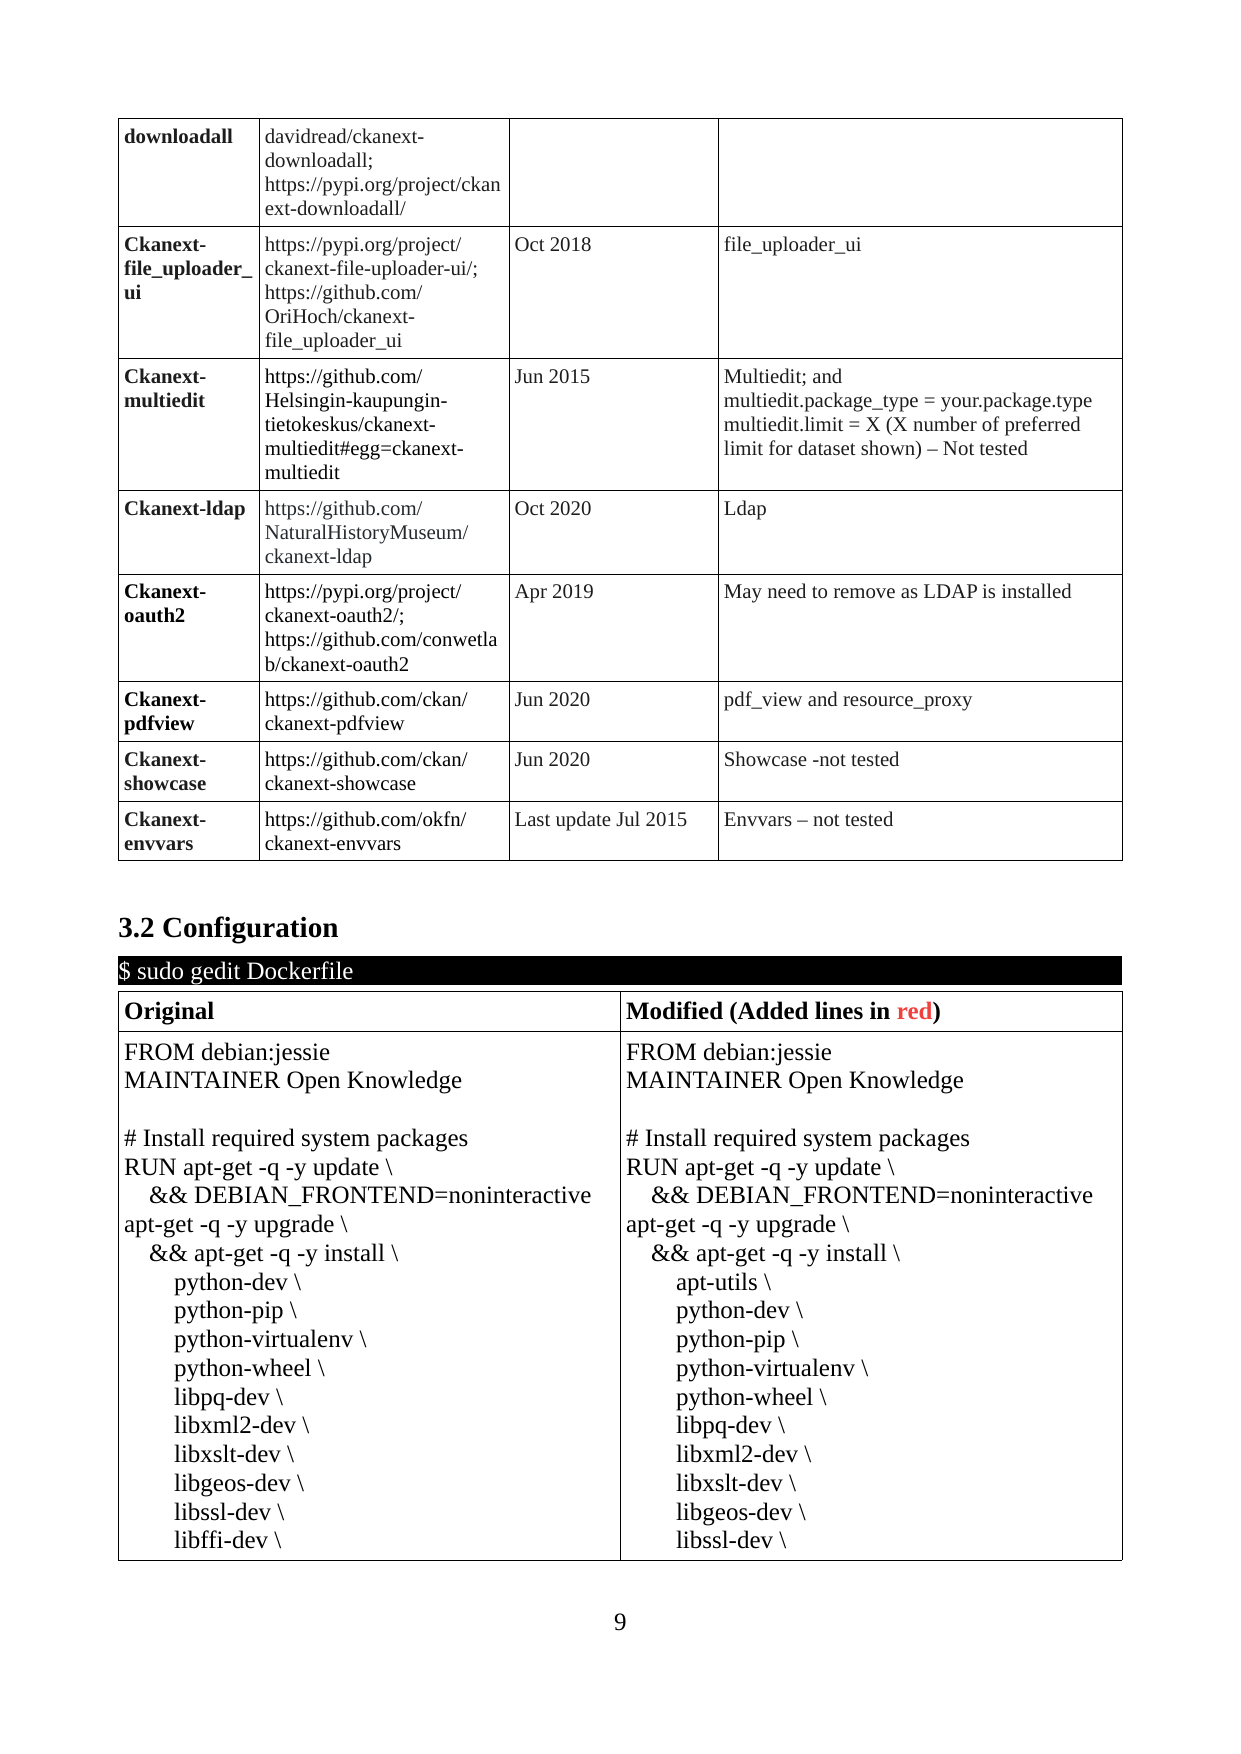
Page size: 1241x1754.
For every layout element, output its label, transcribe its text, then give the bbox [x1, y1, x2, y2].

table_cell Jun 2020 [510, 742, 718, 801]
table_cell Jun 2020 [510, 682, 718, 741]
text $ sudo gedit Dockerfile [118, 956, 1122, 985]
table_cell https://github.com/ckan/ckanext-pdfview [260, 682, 509, 741]
table_header Modified (Added lines in red) [621, 992, 1122, 1031]
table_cell Ckanext-multiedit [119, 359, 259, 490]
table_cell Ldap [719, 491, 1122, 573]
table_cell Ckanext-envvars [119, 802, 259, 860]
table_cell Ckanext-pdfview [119, 682, 259, 741]
table_cell [719, 119, 1122, 226]
table_cell Multiedit; and multiedit.package_type = your.package.type multiedit.limit = X (X number of preferred limit for dataset shown) – Not tested [719, 359, 1122, 490]
table_cell Last update Jul 2015 [510, 802, 718, 860]
table_cell https://pypi.org/project/ckanext-oauth2/; https://github.com/conwetlab/ckanext-oauth2 [260, 575, 509, 681]
table_cell Ckanext-file_uploader_ui [119, 227, 259, 358]
table_cell FROM debian:jessie MAINTAINER Open Knowledge # Install required system packages RUN apt-get -q -y update \ && DEBIAN_FRONTEND=noninteractive apt-get -q -y upgrade \ && apt-get -q -y install \ apt-utils \ python-dev \ python-pip \ python-virtualenv \ python-wheel \ libpq-dev \ libxml2-dev \ libxslt-dev \ libgeos-dev \ libssl-dev \ [621, 1032, 1122, 1560]
table_cell https://github.com/Helsingin-kaupungin-tietokeskus/ckanext-multiedit#egg=ckanext-multiedit [260, 359, 509, 490]
table_cell Ckanext-oauth2 [119, 575, 259, 681]
table_cell Jun 2015 [510, 359, 718, 490]
table_cell Ckanext-ldap [119, 491, 259, 573]
table_cell davidread/ckanext-downloadall; https://pypi.org/project/ckanext-downloadall/ [260, 119, 509, 226]
table_cell https://github.com/okfn/ckanext-envvars [260, 802, 509, 860]
table_cell Oct 2018 [510, 227, 718, 358]
table_cell FROM debian:jessie MAINTAINER Open Knowledge # Install required system packages RUN apt-get -q -y update \ && DEBIAN_FRONTEND=noninteractive apt-get -q -y upgrade \ && apt-get -q -y install \ python-dev \ python-pip \ python-virtualenv \ python-wheel \ libpq-dev \ libxml2-dev \ libxslt-dev \ libgeos-dev \ libssl-dev \ libffi-dev \ [119, 1032, 620, 1560]
table_cell downloadall [119, 119, 259, 226]
table_cell May need to remove as LDAP is installed [719, 575, 1122, 681]
table_cell Ckanext-showcase [119, 742, 259, 801]
table_header Original [119, 992, 620, 1031]
table_cell https://github.com/NaturalHistoryMuseum/ckanext-ldap [260, 491, 509, 573]
table_cell https://pypi.org/project/ckanext-file-uploader-ui/; https://github.com/OriHoch/ckanext-file_uploader_ui [260, 227, 509, 358]
table_cell Oct 2020 [510, 491, 718, 573]
table_cell pdf_view and resource_proxy [719, 682, 1122, 741]
table_cell Showcase -not tested [719, 742, 1122, 801]
table_cell file_uploader_ui [719, 227, 1122, 358]
table_cell https://github.com/ckan/ckanext-showcase [260, 742, 509, 801]
table_cell Envvars – not tested [719, 802, 1122, 860]
table_cell [510, 119, 718, 226]
subtitle 3.2 Configuration [118, 910, 1122, 943]
table_cell Apr 2019 [510, 575, 718, 681]
